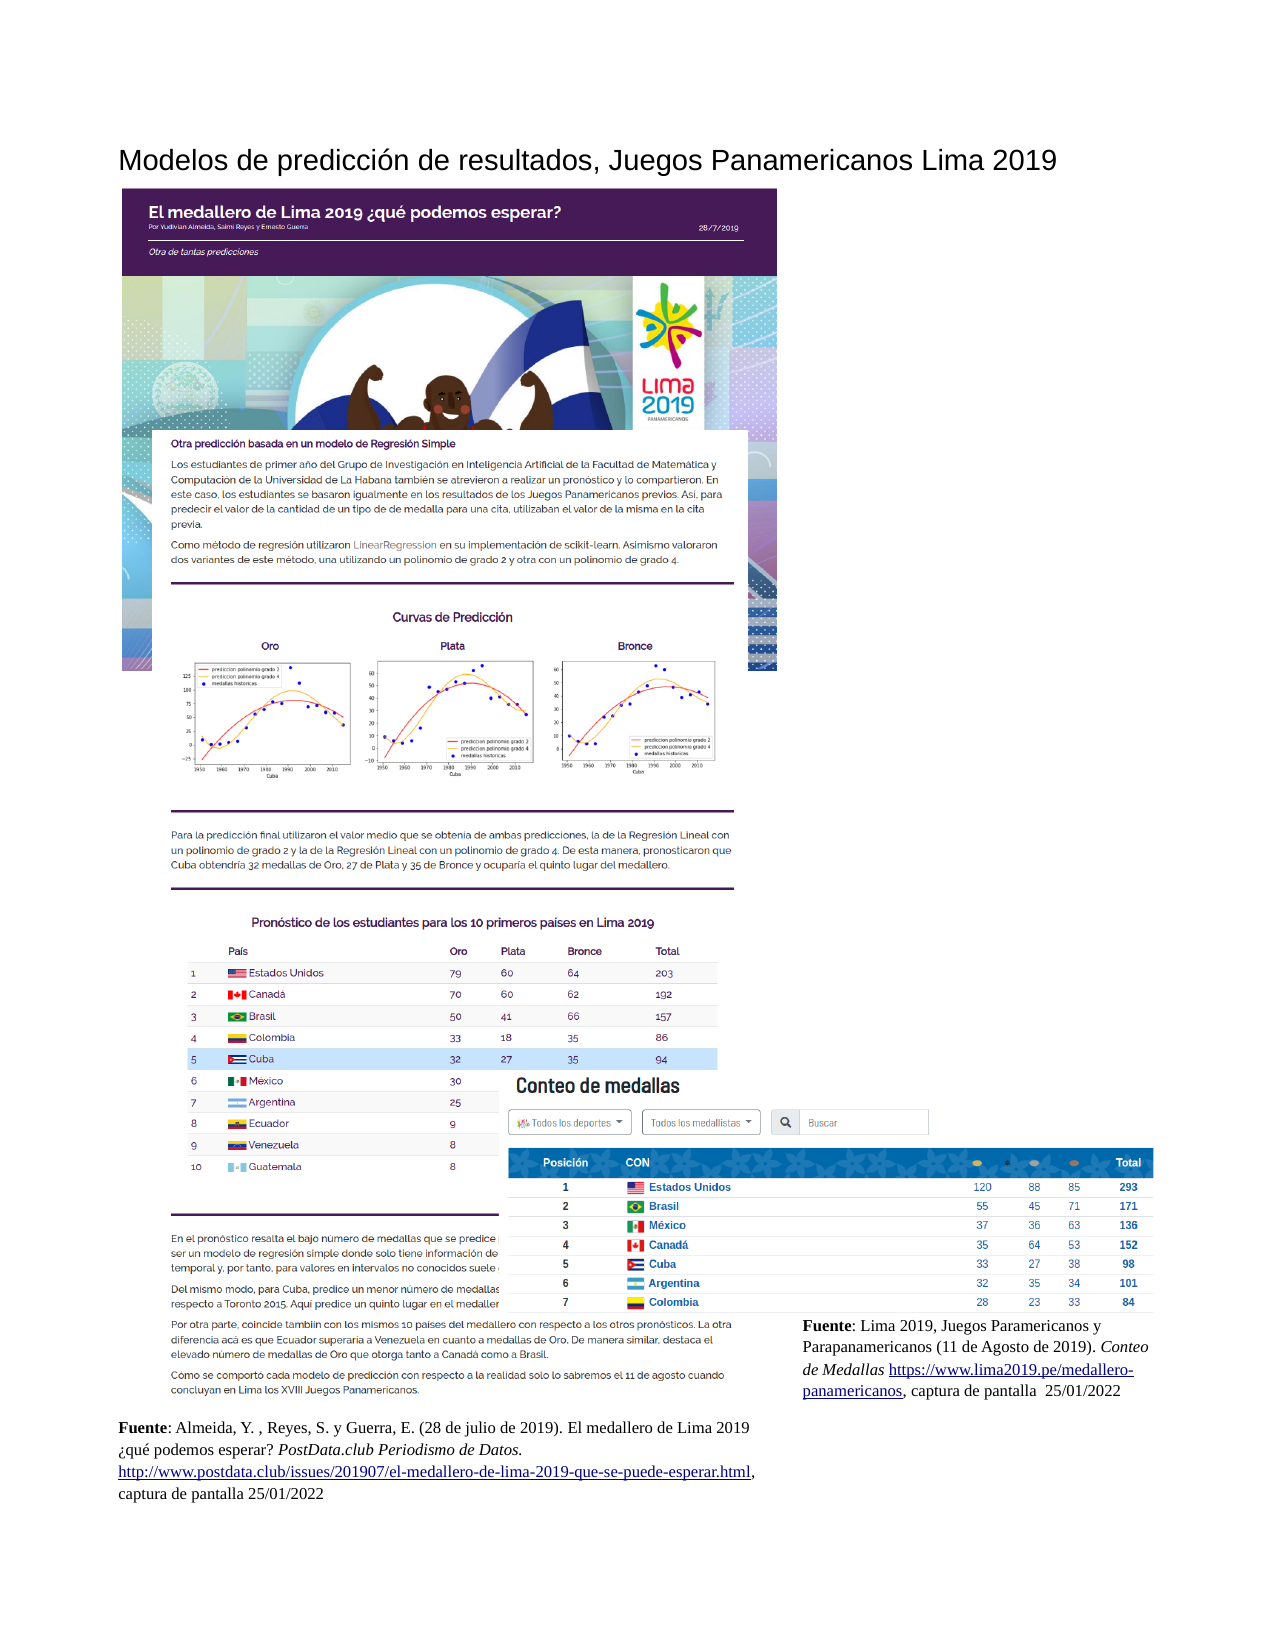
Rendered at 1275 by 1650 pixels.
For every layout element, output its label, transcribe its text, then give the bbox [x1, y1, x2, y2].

text Fuente: Almeida, Y. , Reyes, S. y Guerra, E. (28 de julio de 2019). El medallero de Lima 2019 ¿qué podemos esperar? PostData.club Periodismo de Datos. http://www.postdata.club/issues/201907/el-medallero-de-lima-2019-que-se-puede-esperar.html, captura de pantalla 25/01/2022 [118, 1418, 773, 1503]
subtitle Modelos de predicción de resultados, Juegos Panamericanos Lima 2019 [118, 143, 1157, 177]
picture [120, 185, 1154, 1404]
text Fuente: Lima 2019, Juegos Paramericanos y Parapanamericanos (11 de Agosto de 2019). Conteo de Medallas https://www.lima2019.pe/medallero-panamericanos, captura de pantalla 25/01/2022 [802, 1083, 1157, 1400]
